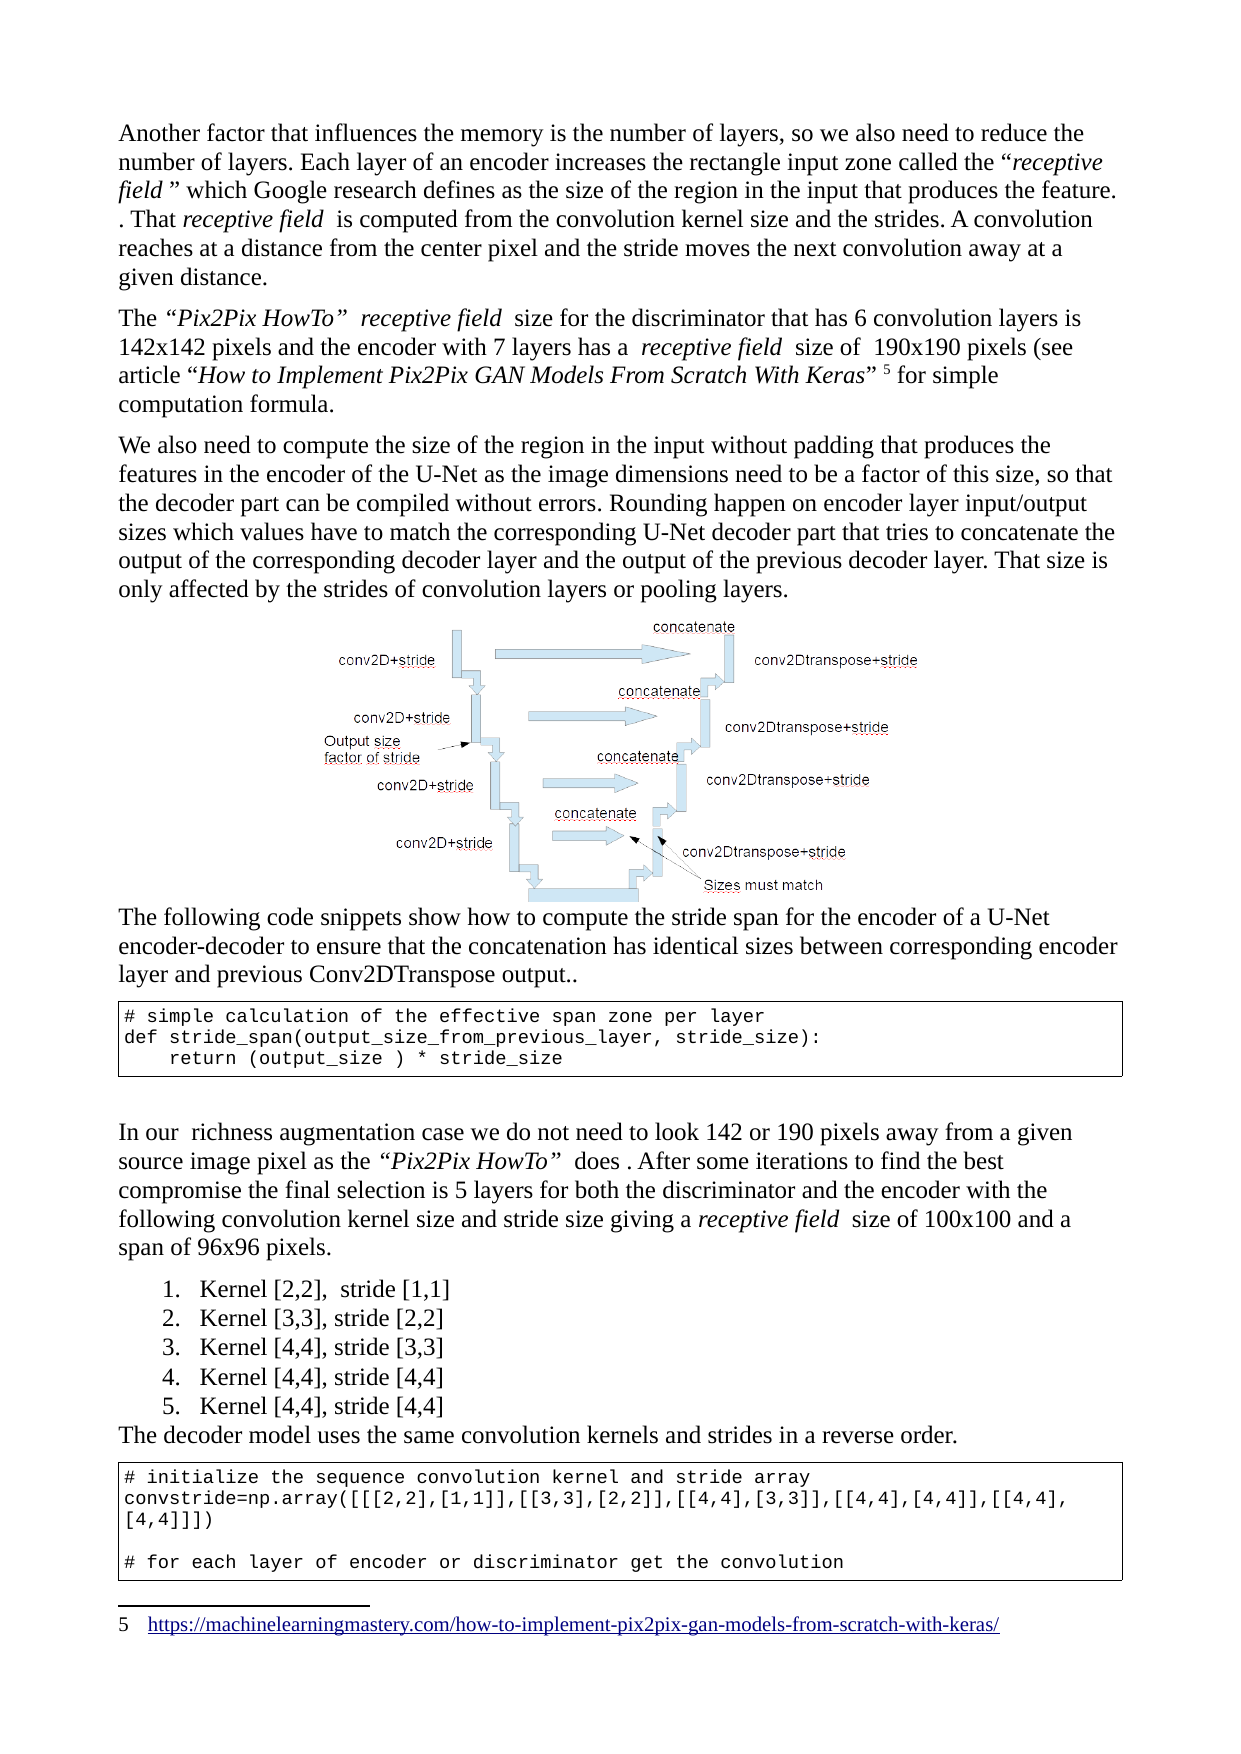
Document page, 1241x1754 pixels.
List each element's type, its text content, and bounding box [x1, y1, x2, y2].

list Kernel [2,2], stride [1,1] [162, 1274, 1122, 1302]
text In our richness augmentation case we do not need to look 142 or 190 pixels away from a given source image pixel as the “Pix2Pix HowTo” does . After some iterations to find the best compromise the final selection is 5 layers for both the discriminator and the encoder with the following convolution kernel size and stride size giving a receptive field size of 100x100 and a span of 96x96 pixels. [118, 1117, 1122, 1261]
text The decoder model uses the same convolution kernels and strides in a reverse order. [118, 1421, 1122, 1449]
table_header # initialize the sequence convolution kernel and stride array convstride=np.array([[[2,2],[1,1]],[[3,3],[2,2]],[[4,4],[3,3]],[[4,4],[4,4]],[[4,4],[4,4]]]) # for each layer of encoder or discriminator get the convolution [119, 1463, 1122, 1580]
list Kernel [3,3], stride [2,2] [162, 1303, 1122, 1332]
text The “Pix2Pix HowTo” receptive field size for the discriminator that has 6 convolution layers is 142x142 pixels and the encoder with 7 layers has a receptive field size of 190x190 pixels (see article “How to Implement Pix2Pix GAN Models From Scratch With Keras” for simple computation formula. [118, 303, 1122, 418]
table_header # simple calculation of the effective span zone per layer def stride_span(output_size_from_previous_layer, stride_size): return (output_size ) * stride_size [119, 1002, 1122, 1076]
list Kernel [4,4], stride [4,4] [162, 1391, 1122, 1420]
text https://machinelearningmastery.com/how-to-implement-pix2pix-gan-models-from-scratch-with-keras/ [118, 1612, 1122, 1636]
text We also need to compute the size of the region in the input without padding that produces the features in the encoder of the U-Net as the image dimensions need to be a factor of this size, so that the decoder part can be compiled without errors. Rounding happen on encoder layer input/output sizes which values have to match the corresponding U-Net decoder part that tries to concatenate the output of the corresponding decoder layer and the output of the previous decoder layer. That size is only affected by the strides of convolution layers or pooling layers. [118, 431, 1122, 603]
list Kernel [4,4], stride [4,4] [162, 1362, 1122, 1391]
list Kernel [4,4], stride [3,3] [162, 1332, 1122, 1361]
text The following code snippets show how to compute the stride span for the encoder of a U-Net encoder-decoder to ensure that the concatenation has identical sizes between corresponding encoder layer and previous Conv2DTranspose output.. [118, 616, 1122, 988]
text Another factor that influences the memory is the number of layers, so we also need to reduce the number of layers. Each layer of an encoder increases the rectangle input zone called the “receptive field ” which Google research defines as the size of the region in the input that produces the feature. . That receptive field is computed from the convolution kernel size and the strides. A convolution reaches at a distance from the center pixel and the stride moves the next convolution away at a given distance. [118, 118, 1122, 291]
picture [318, 615, 923, 902]
